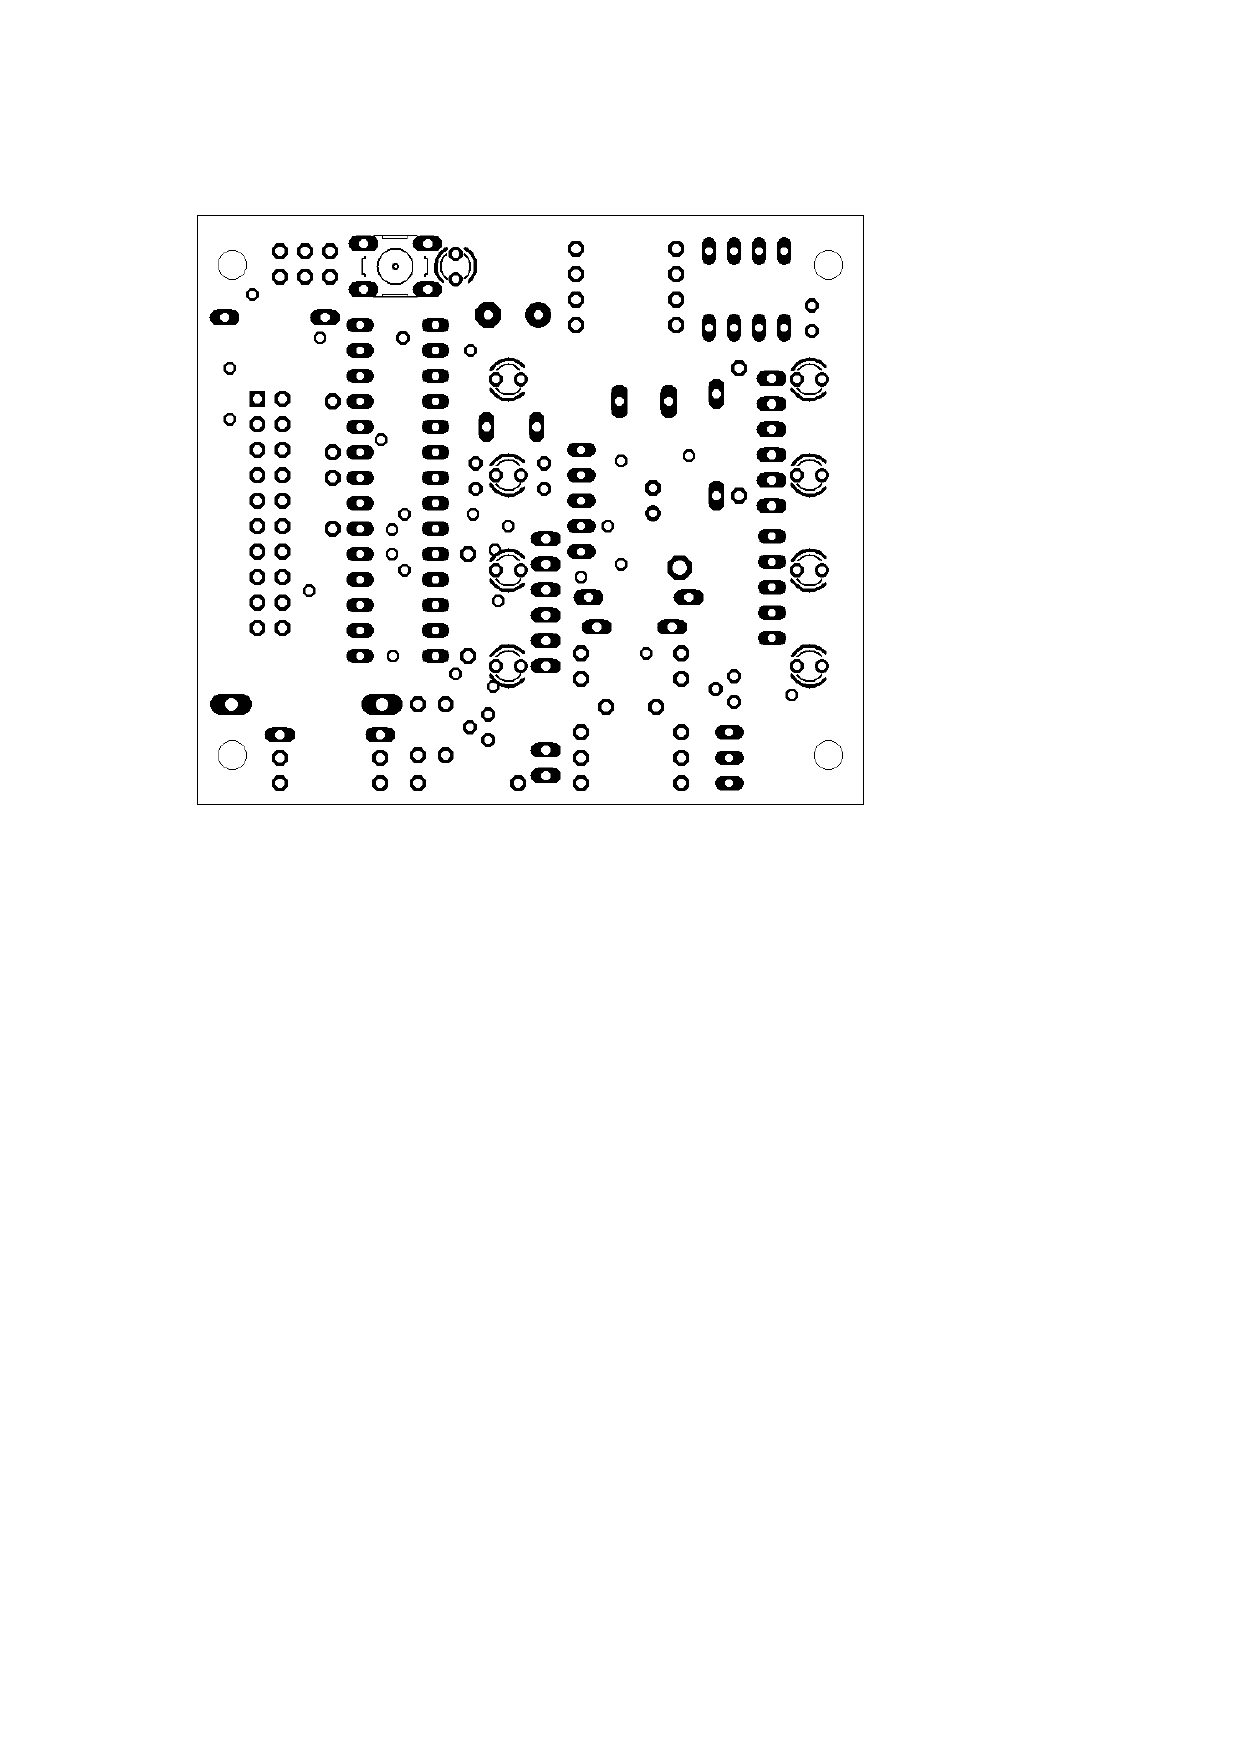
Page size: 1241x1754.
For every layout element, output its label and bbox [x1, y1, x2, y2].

picture [193, 209, 867, 807]
